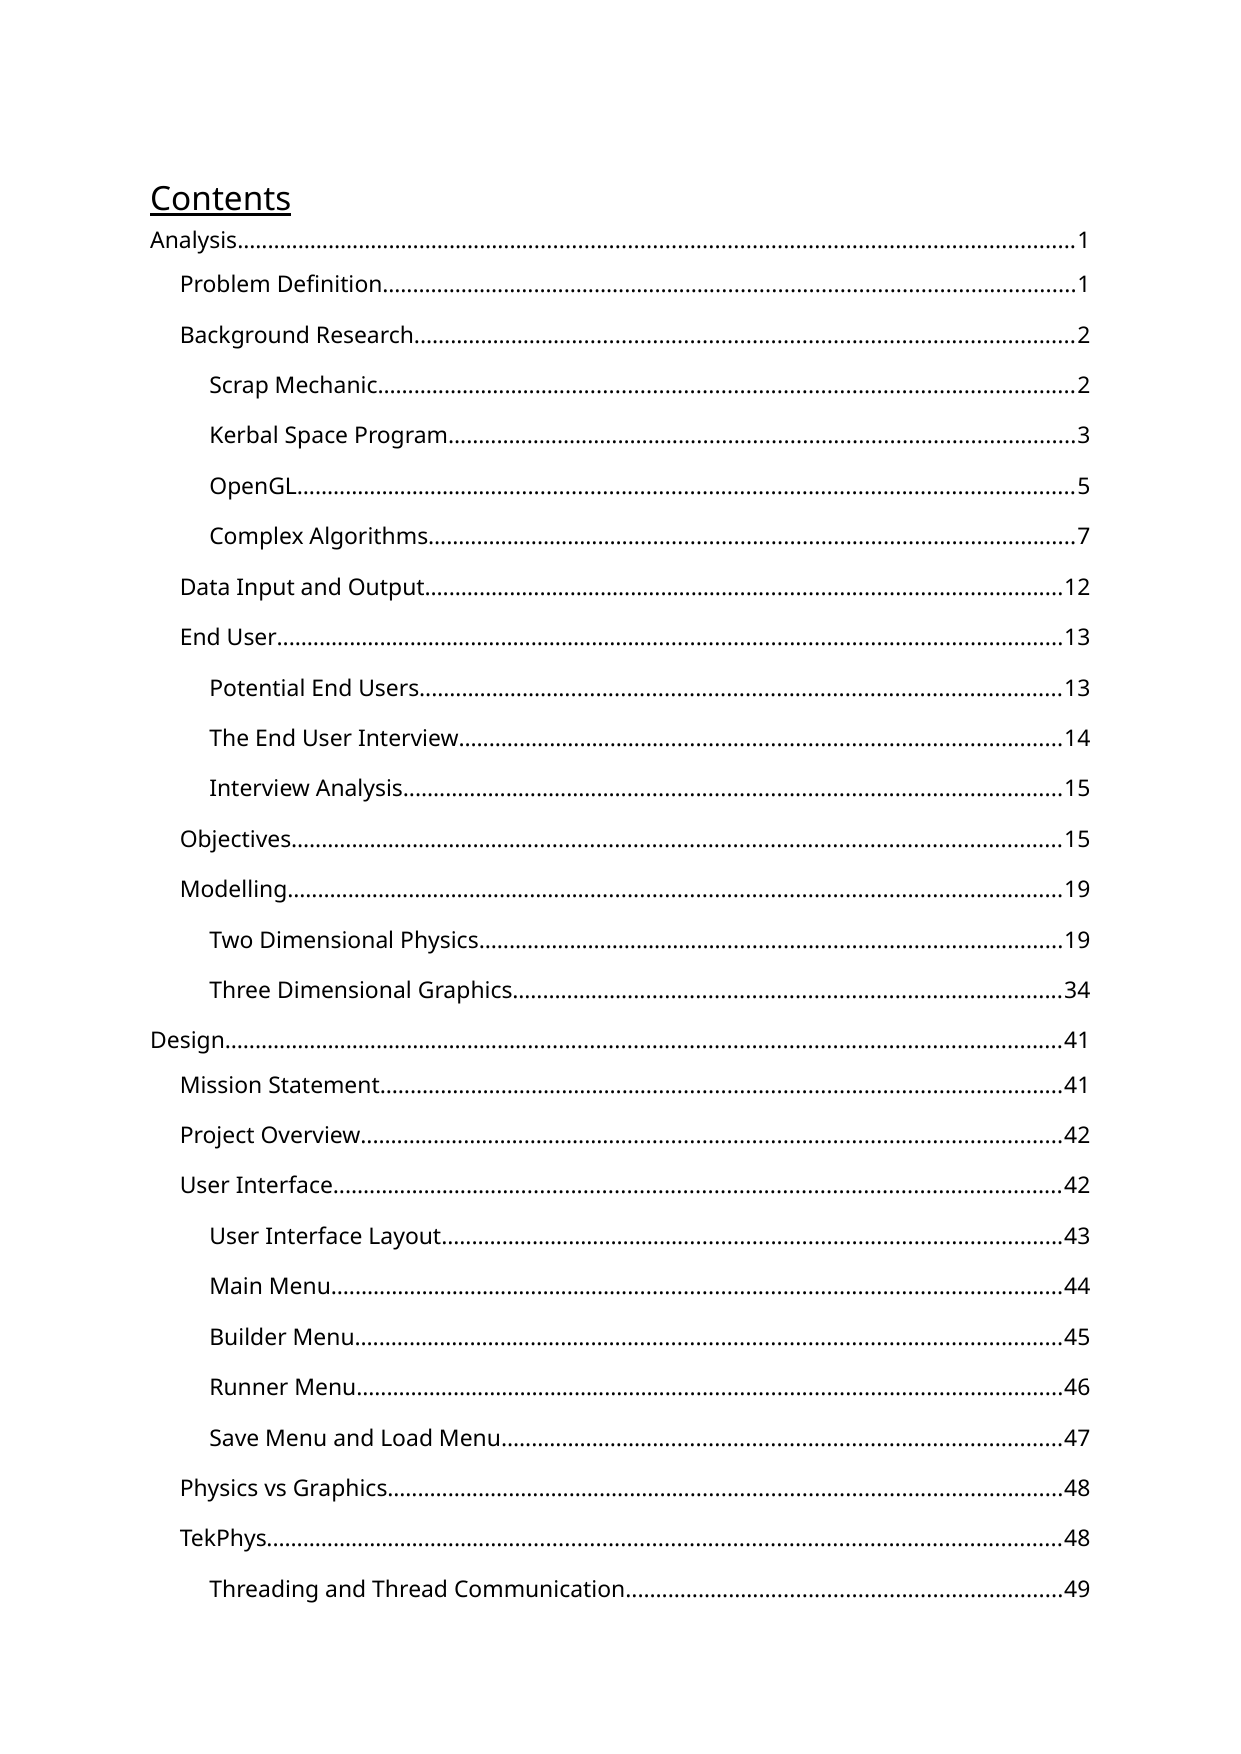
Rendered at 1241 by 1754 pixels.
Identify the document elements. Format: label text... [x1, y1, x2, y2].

text Project Overview 42 [179, 1119, 1090, 1150]
text Physics vs Graphics 48 [179, 1472, 1090, 1503]
subtitle Contents [150, 175, 1090, 220]
text Main Menu 44 [209, 1270, 1090, 1301]
text User Interface 42 [179, 1169, 1090, 1201]
text Interview Analysis 15 [209, 772, 1090, 803]
text Problem Definition 1 [179, 268, 1090, 299]
text Analysis 1 [150, 224, 1090, 255]
text Save Menu and Load Menu 47 [209, 1421, 1090, 1453]
text Background Research 2 [179, 318, 1090, 350]
text Runner Menu 46 [209, 1371, 1090, 1402]
text User Interface Layout 43 [209, 1220, 1090, 1251]
text Builder Menu 45 [209, 1321, 1090, 1352]
text Data Input and Output 12 [179, 571, 1090, 602]
text Potential End Users 13 [209, 671, 1090, 703]
text Objectives 15 [179, 823, 1090, 854]
text Two Dimensional Physics 19 [209, 923, 1090, 955]
text Mission Statement 41 [179, 1068, 1090, 1100]
text Design 41 [150, 1024, 1090, 1056]
text Complex Algorithms 7 [209, 520, 1090, 551]
text OpenGL 5 [209, 470, 1090, 501]
text Modelling 19 [179, 873, 1090, 904]
text Kerbal Space Program 3 [209, 419, 1090, 451]
text The End User Interview 14 [209, 722, 1090, 753]
text End User 13 [179, 621, 1090, 652]
text Three Dimensional Graphics 34 [209, 974, 1090, 1005]
text Threading and Thread Communication 49 [209, 1573, 1090, 1604]
text Scrap Mechanic 2 [209, 369, 1090, 400]
text TekPhys 48 [179, 1522, 1090, 1553]
